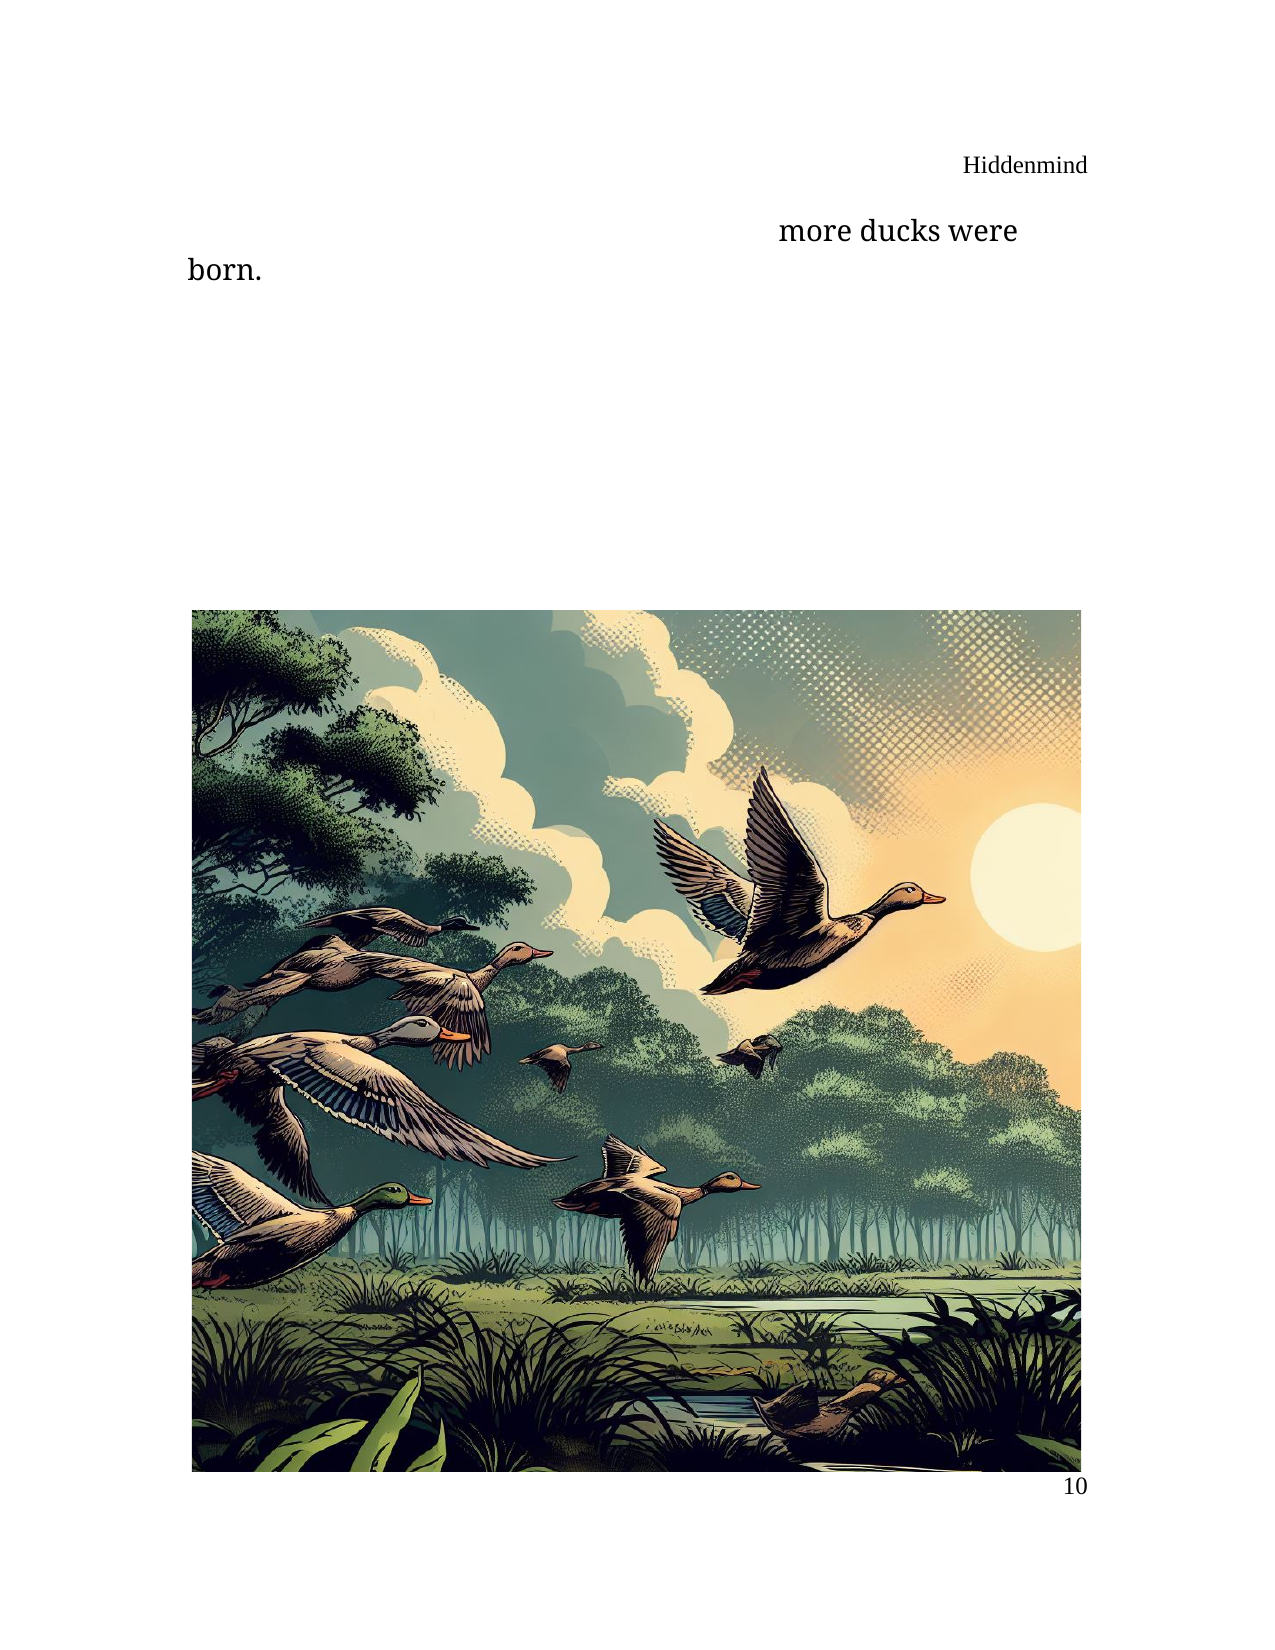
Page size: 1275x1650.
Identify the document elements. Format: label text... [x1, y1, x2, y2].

picture [191, 610, 1082, 1472]
text more ducks were born. [187, 210, 1087, 289]
